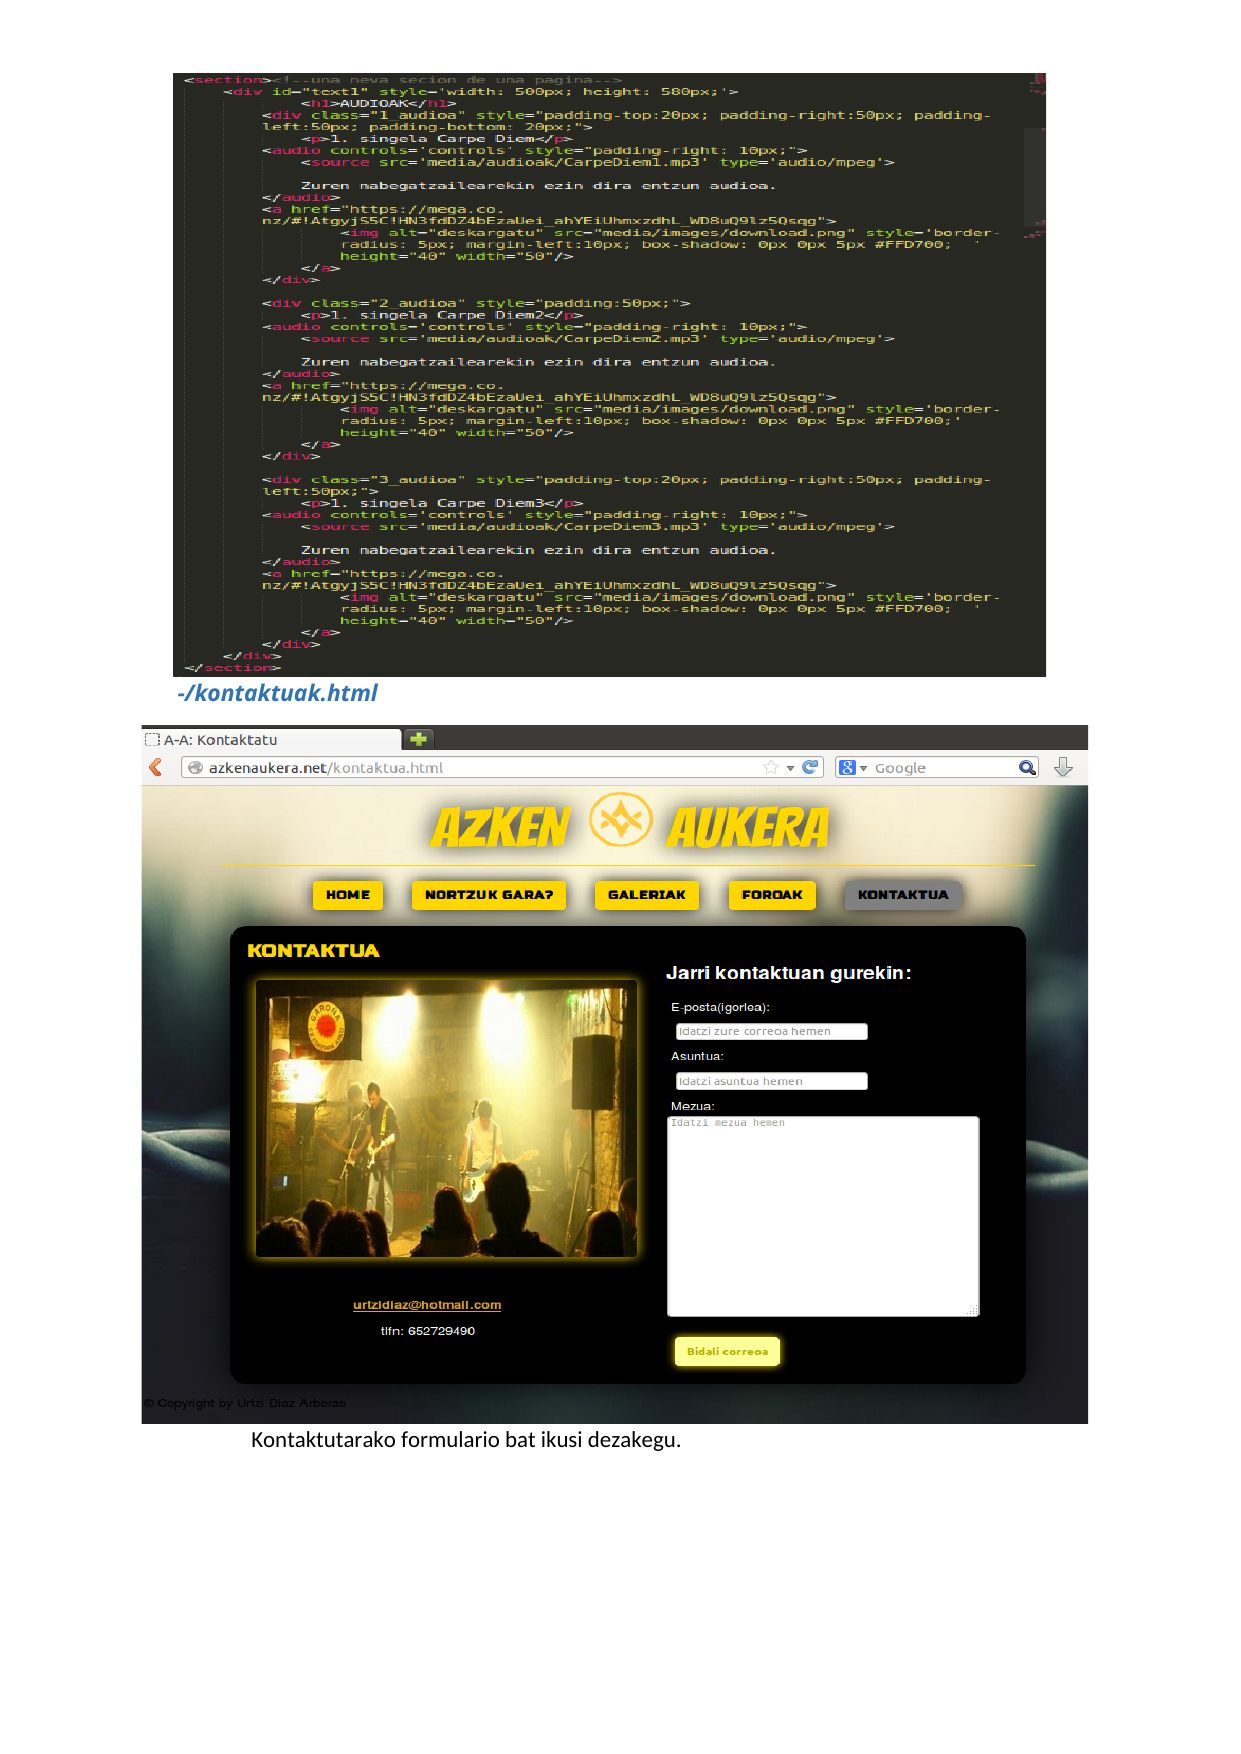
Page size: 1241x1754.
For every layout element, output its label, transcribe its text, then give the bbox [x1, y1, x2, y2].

picture [141, 725, 1089, 1424]
subtitle -/kontaktuak.html [177, 627, 1063, 708]
text Kontaktutarako formulario bat ikusi dezakegu. [177, 1424, 1063, 1453]
picture [173, 73, 1047, 677]
text [177, 709, 1063, 725]
